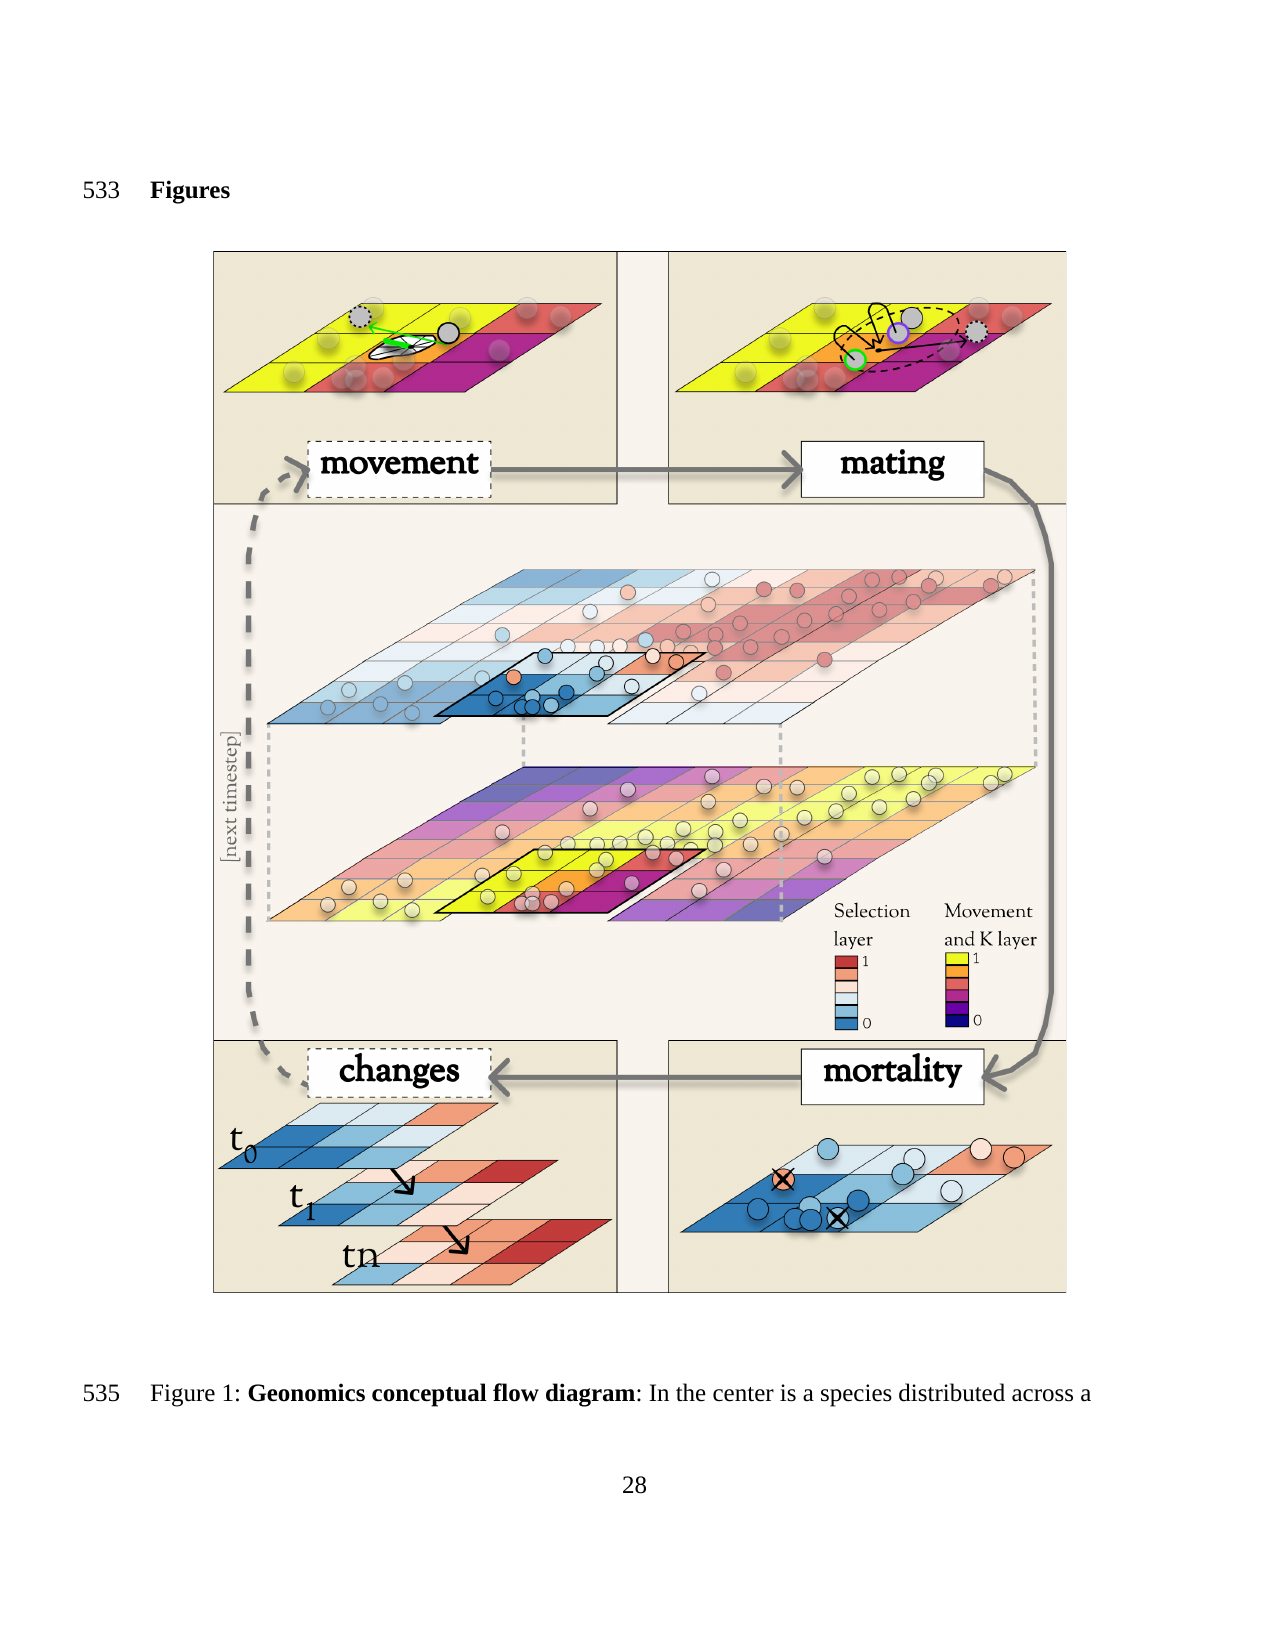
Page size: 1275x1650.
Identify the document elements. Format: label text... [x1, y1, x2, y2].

text Figure 1: Geonomics conceptual flow diagram: In the center is a species distributed across a [150, 1378, 1125, 1407]
subtitle Figures [150, 175, 1125, 204]
picture [213, 251, 1067, 1293]
